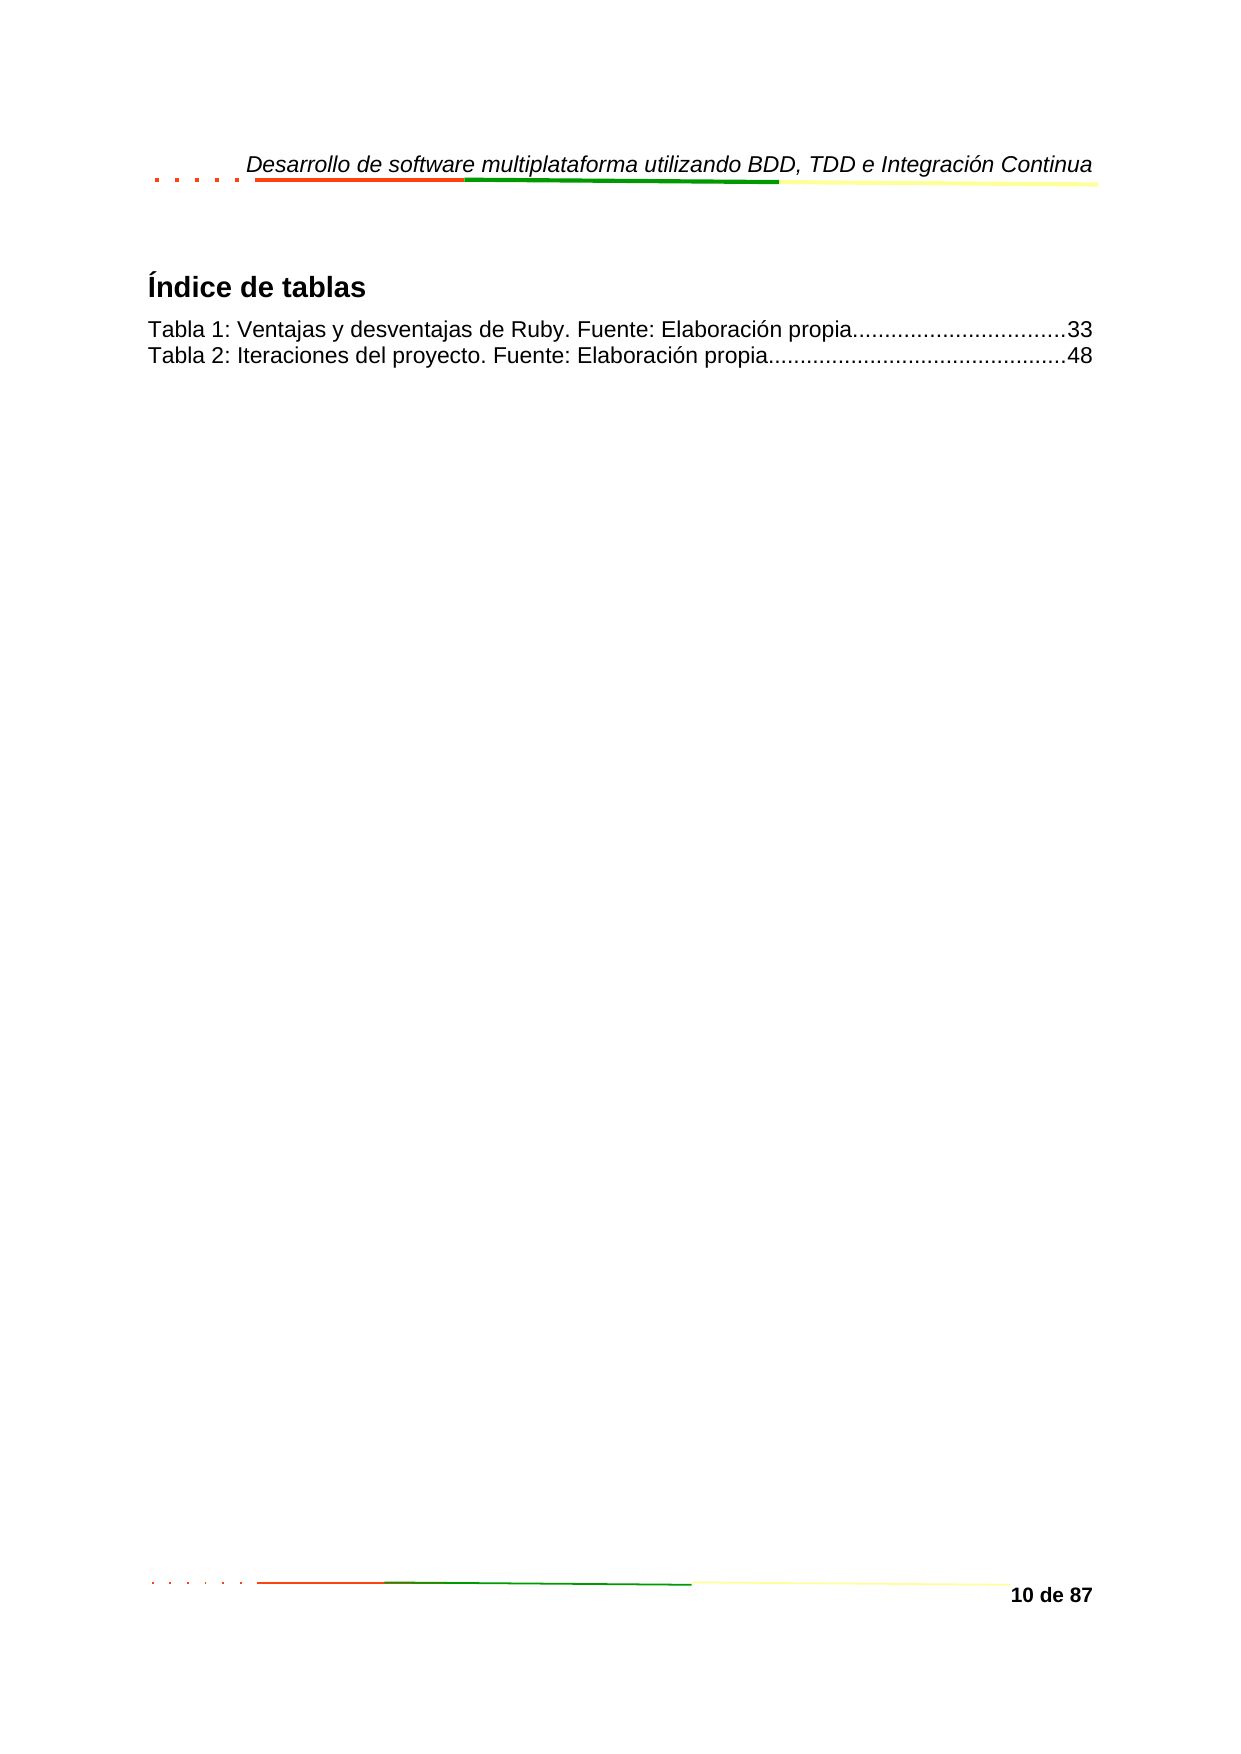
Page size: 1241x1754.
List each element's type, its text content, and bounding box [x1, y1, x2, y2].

subtitle Índice de tablas [148, 270, 1093, 304]
text Tabla 1: Ventajas y desventajas de Ruby. Fuente: Elaboración propia. 33 [148, 316, 1093, 342]
text Tabla 2: Iteraciones del proyecto. Fuente: Elaboración propia. 48 [148, 342, 1093, 369]
